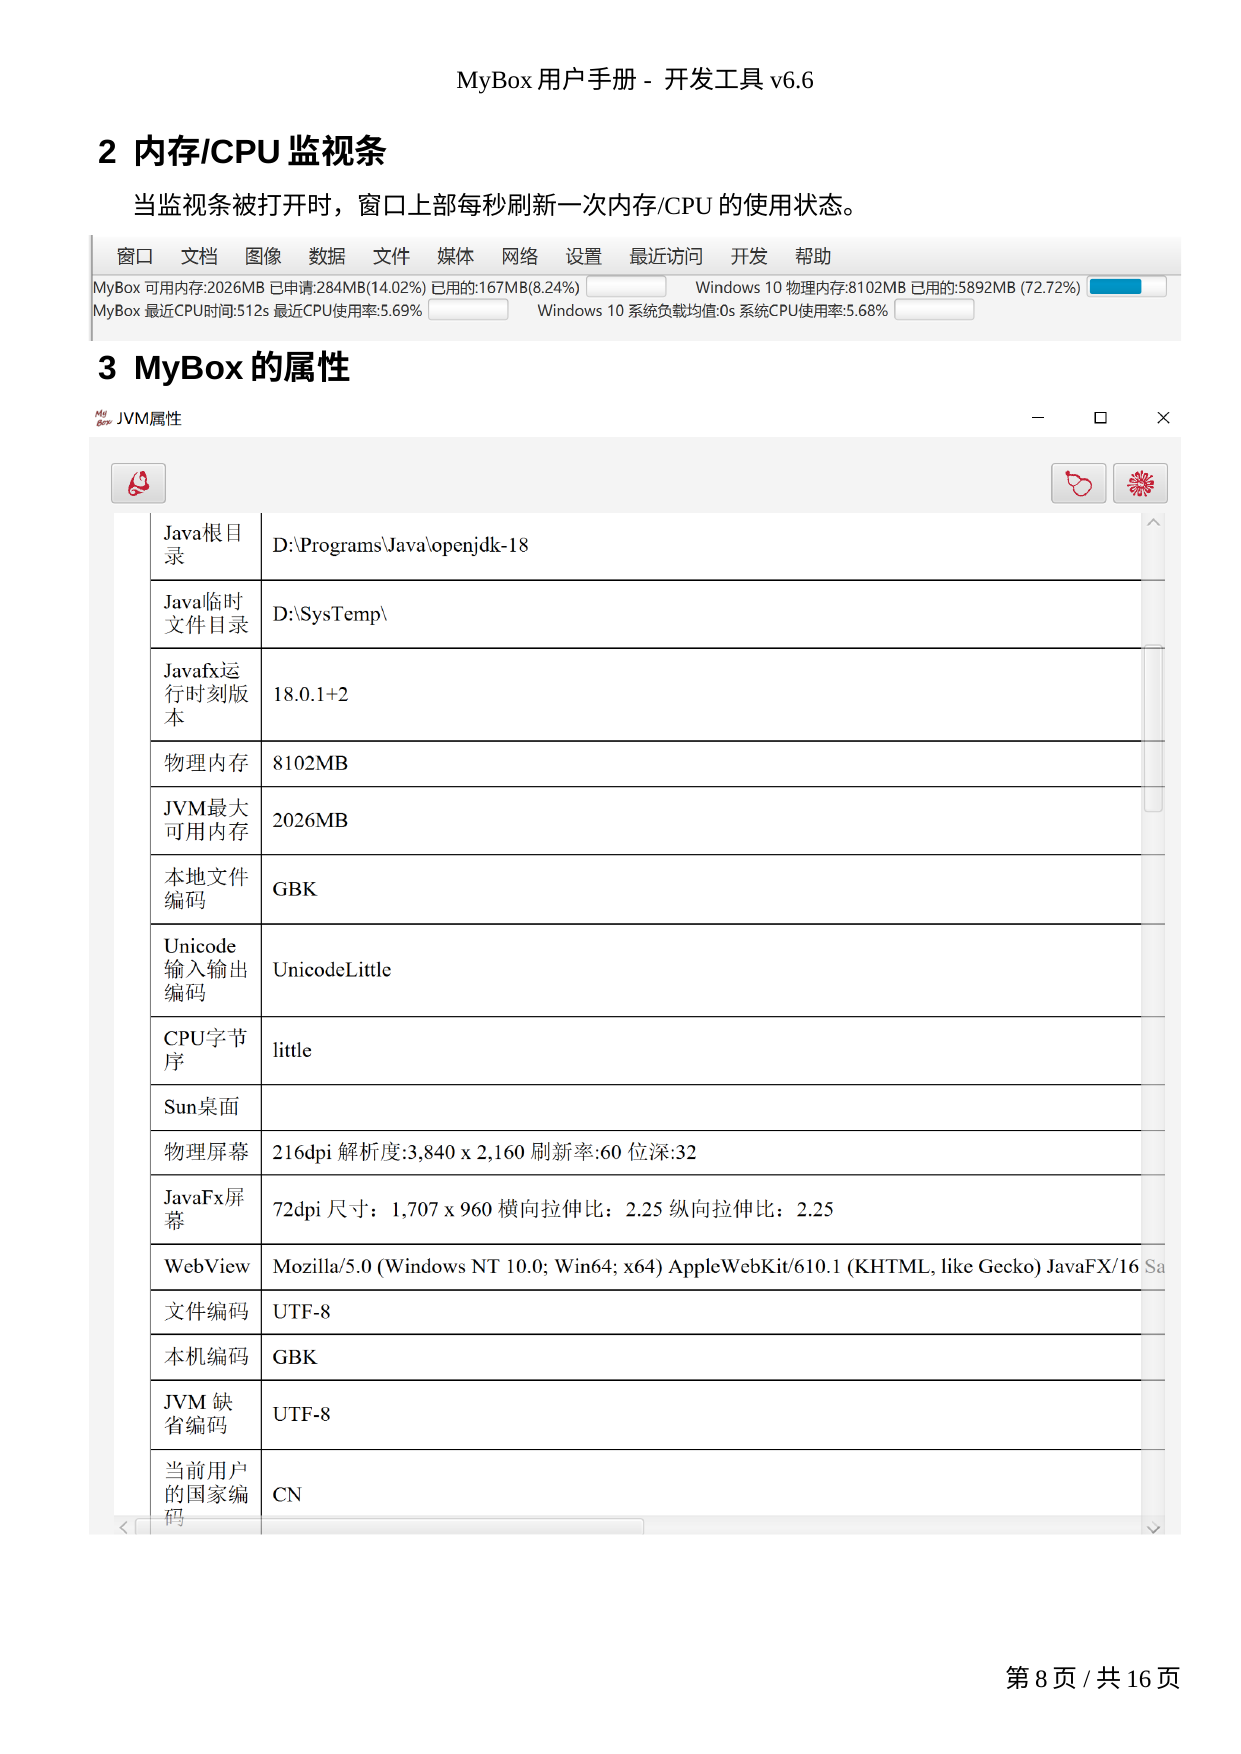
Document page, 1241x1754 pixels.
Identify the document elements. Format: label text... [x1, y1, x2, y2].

subtitle MyBox的属性 [88, 341, 1181, 389]
picture [88, 234, 1182, 341]
picture [88, 401, 1181, 1535]
text 当监视条被打开时，窗口上部每秒刷新一次内存/CPU的使用状态。 [88, 186, 1181, 222]
subtitle 内存/CPU监视条 [88, 125, 1181, 173]
